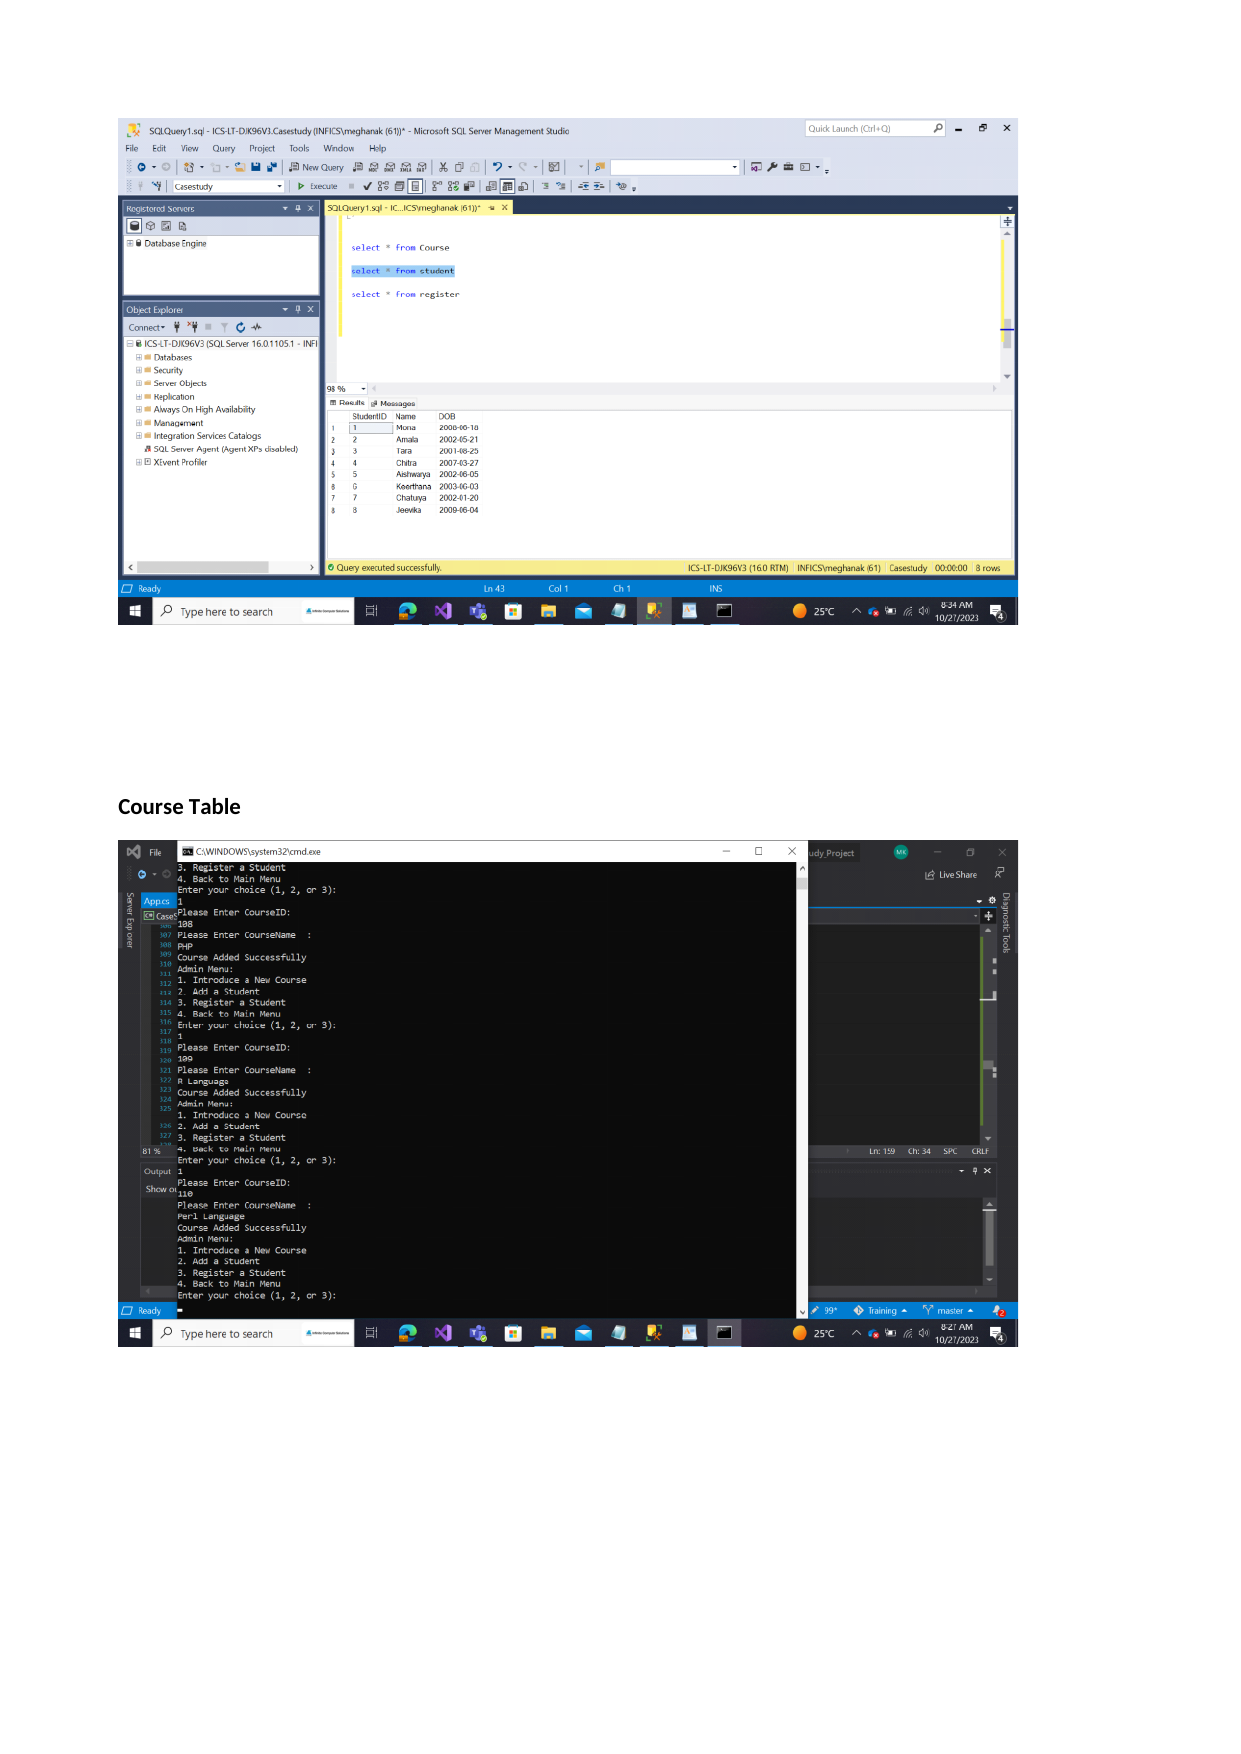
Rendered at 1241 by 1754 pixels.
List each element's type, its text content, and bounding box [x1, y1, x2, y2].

text Course Table [118, 792, 1122, 820]
